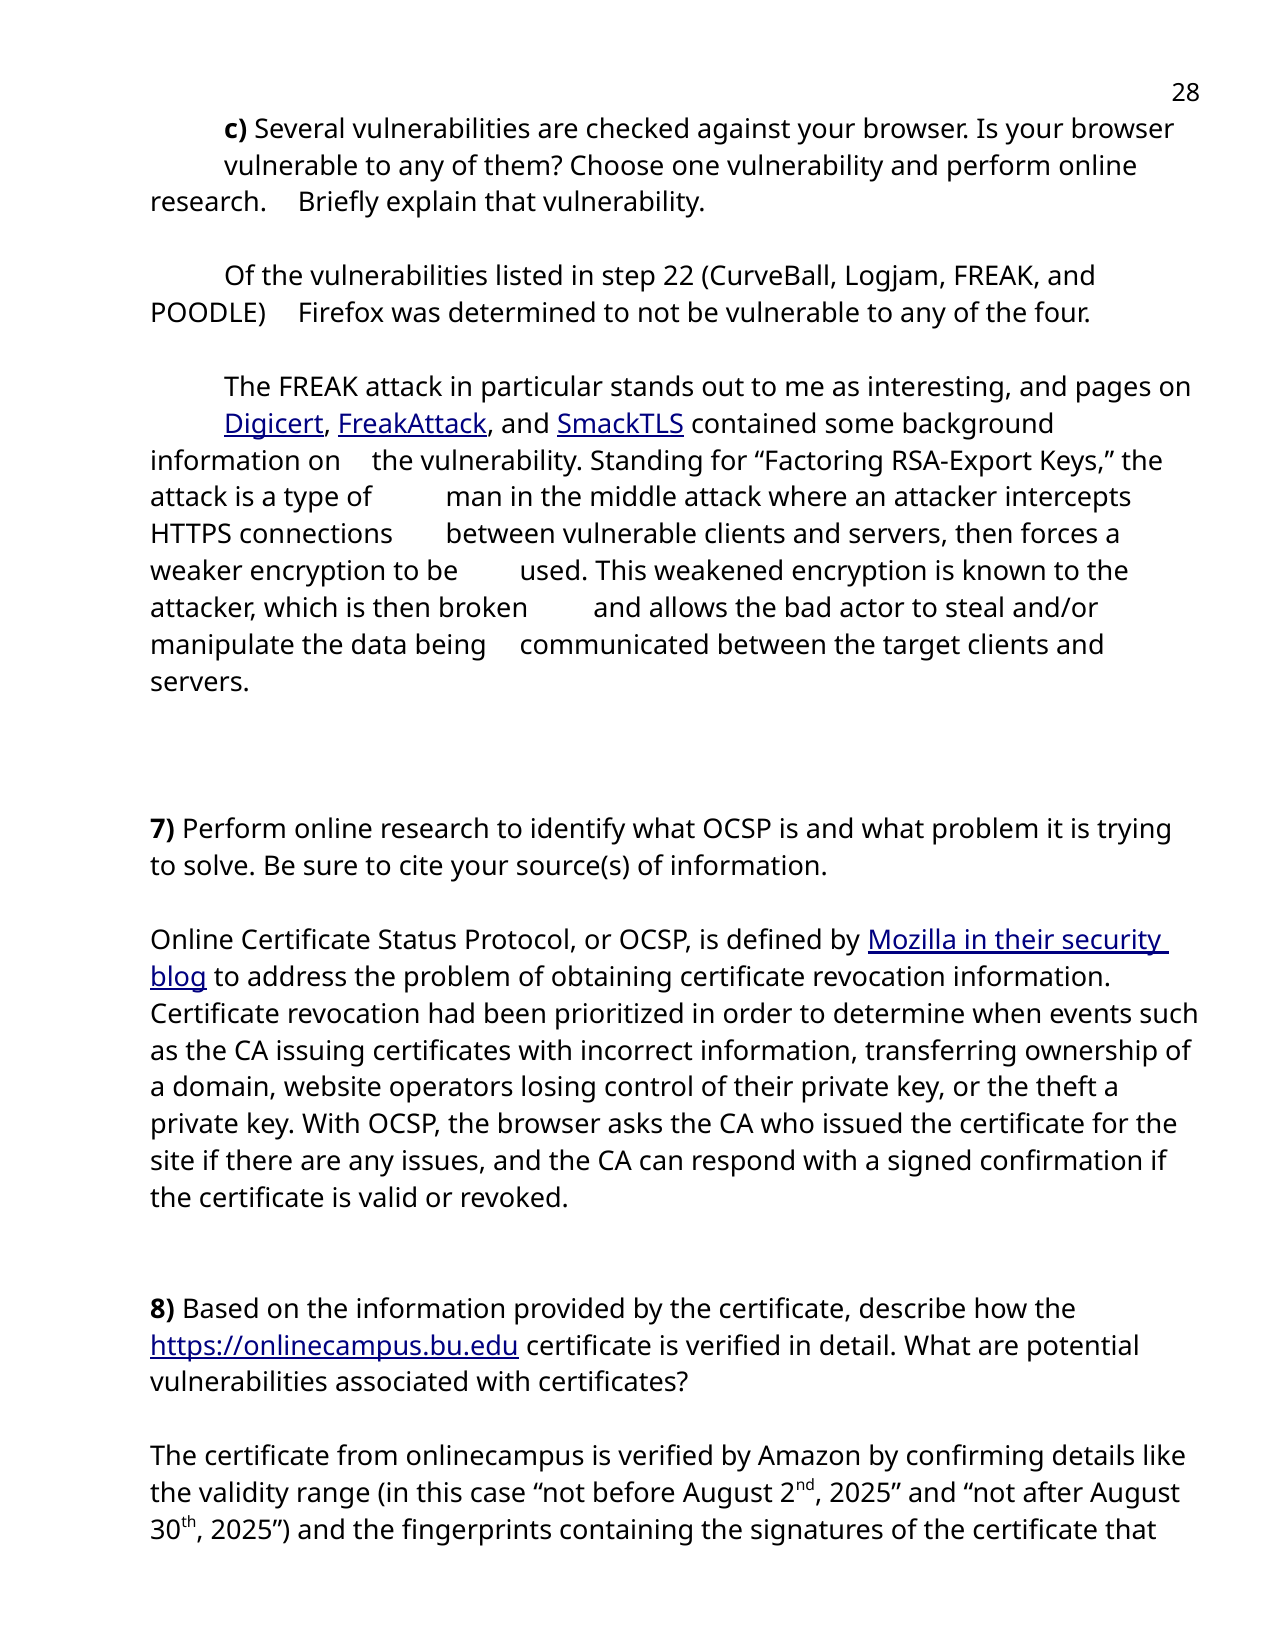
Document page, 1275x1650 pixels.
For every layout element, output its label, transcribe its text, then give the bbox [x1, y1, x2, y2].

text The certificate from onlinecampus is verified by Amazon by confirming details like the validity range (in this case “not before August 2nd, 2025” and “not after August 30th, 2025”) and the fingerprints containing the signatures of the certificate that [150, 1437, 1200, 1547]
text 8) Based on the information provided by the certificate, describe how the https://onlinecampus.bu.edu certificate is verified in detail. What are potential vulnerabilities associated with certificates? [150, 1289, 1200, 1400]
text c) Several vulnerabilities are checked against your browser. Is your browser vulnerable to any of them? Choose one vulnerability and perform online research. Briefly explain that vulnerability. [150, 109, 1200, 220]
text The FREAK attack in particular stands out to me as interesting, and pages on Digicert, FreakAttack, and SmackTLS contained some background information on the vulnerability. Standing for “Factoring RSA-Export Keys,” the attack is a type of man in the middle attack where an attacker intercepts HTTPS connections between vulnerable clients and servers, then forces a weaker encryption to be used. This weakened encryption is known to the attacker, which is then broken and allows the bad actor to steal and/or manipulate the data being communicated between the target clients and servers. [150, 367, 1200, 699]
text Of the vulnerabilities listed in step 22 (CurveBall, Logjam, FREAK, and POODLE) Firefox was determined to not be vulnerable to any of the four. [150, 257, 1200, 330]
text 7) Perform online research to identify what OCSP is and what problem it is trying to solve. Be sure to cite your source(s) of information. [150, 810, 1200, 883]
text Online Certificate Status Protocol, or OCSP, is defined by Mozilla in their security blog to address the problem of obtaining certificate revocation information. Certificate revocation had been prioritized in order to determine when events such as the CA issuing certificates with incorrect information, transferring ownership of a domain, website operators losing control of their private key, or the theft a private key. With OCSP, the browser asks the CA who issued the certificate for the site if there are any issues, and the CA can respond with a signed confirmation if the certificate is valid or revoked. [150, 920, 1200, 1215]
